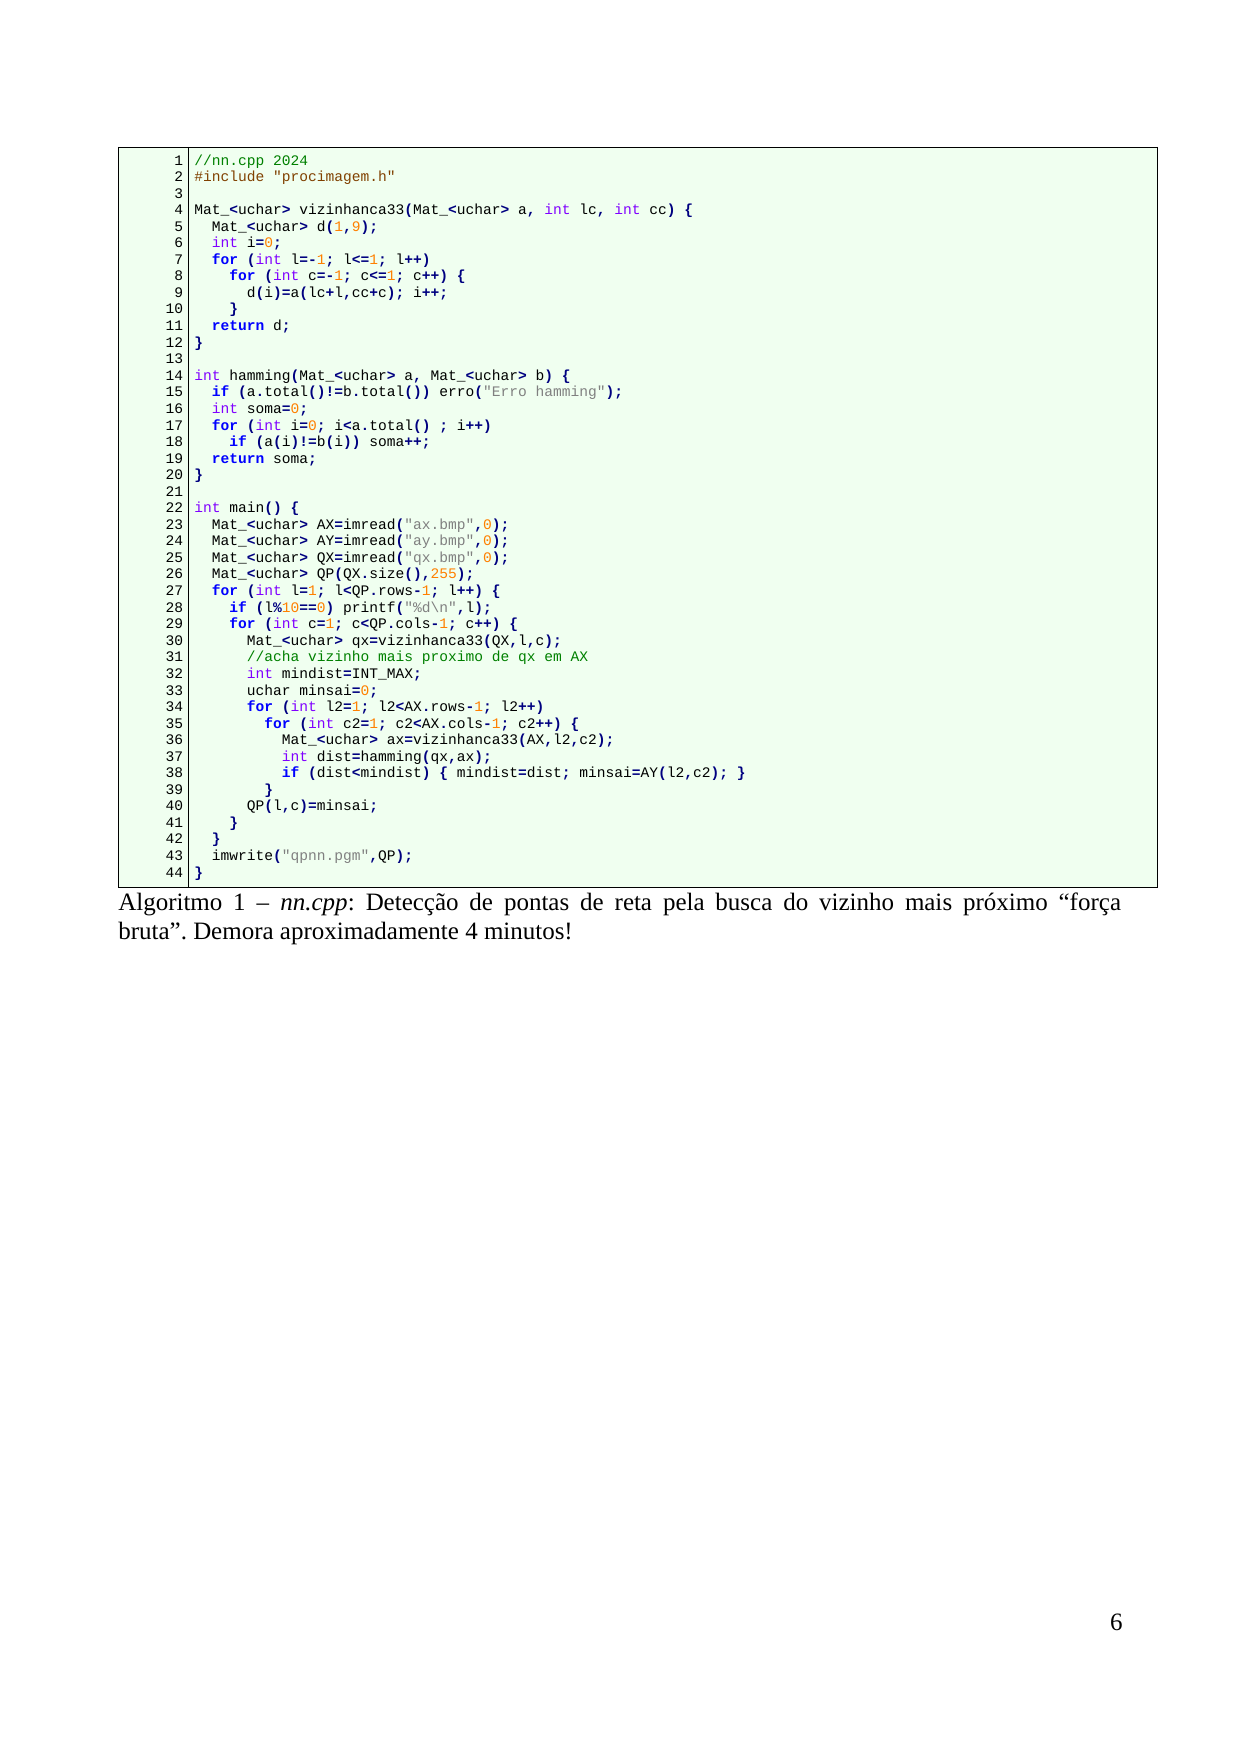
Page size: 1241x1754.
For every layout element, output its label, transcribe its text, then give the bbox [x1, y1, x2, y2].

table_header //nn.cpp 2024 #include "procimagem.h" Mat_<uchar> vizinhanca33(Mat_<uchar> a, int lc, int cc) { Mat_<uchar> d(1,9); int i=0; for (int l=-1; l<=1; l++) for (int c=-1; c<=1; c++) { d(i)=a(lc+l,cc+c); i++; } return d; } int hamming(Mat_<uchar> a, Mat_<uchar> b) { if (a.total()!=b.total()) erro("Erro hamming"); int soma=0; for (int i=0; i<a.total() ; i++) if (a(i)!=b(i)) soma++; return soma; } int main() { Mat_<uchar> AX=imread("ax.bmp",0); Mat_<uchar> AY=imread("ay.bmp",0); Mat_<uchar> QX=imread("qx.bmp",0); Mat_<uchar> QP(QX.size(),255); for (int l=1; l<QP.rows-1; l++) { if (l%10==0) printf("%d\n",l); for (int c=1; c<QP.cols-1; c++) { Mat_<uchar> qx=vizinhanca33(QX,l,c); //acha vizinho mais proximo de qx em AX int mindist=INT_MAX; uchar minsai=0; for (int l2=1; l2<AX.rows-1; l2++) for (int c2=1; c2<AX.cols-1; c2++) { Mat_<uchar> ax=vizinhanca33(AX,l2,c2); int dist=hamming(qx,ax); if (dist<mindist) { mindist=dist; minsai=AY(l2,c2); } } QP(l,c)=minsai; } } imwrite("qpnn.pgm",QP); } [189, 148, 1157, 887]
text Algoritmo 1 – nn.cpp: Detecção de pontas de reta pela busca do vizinho mais próximo “força bruta”. Demora aproximadamente 4 minutos! [118, 888, 1122, 945]
table_header 1 2 3 4 5 6 7 8 9 10 11 12 13 14 15 16 17 18 19 20 21 22 23 24 25 26 27 28 29 30 31 32 33 34 35 36 37 38 39 40 41 42 43 44 [119, 148, 188, 887]
